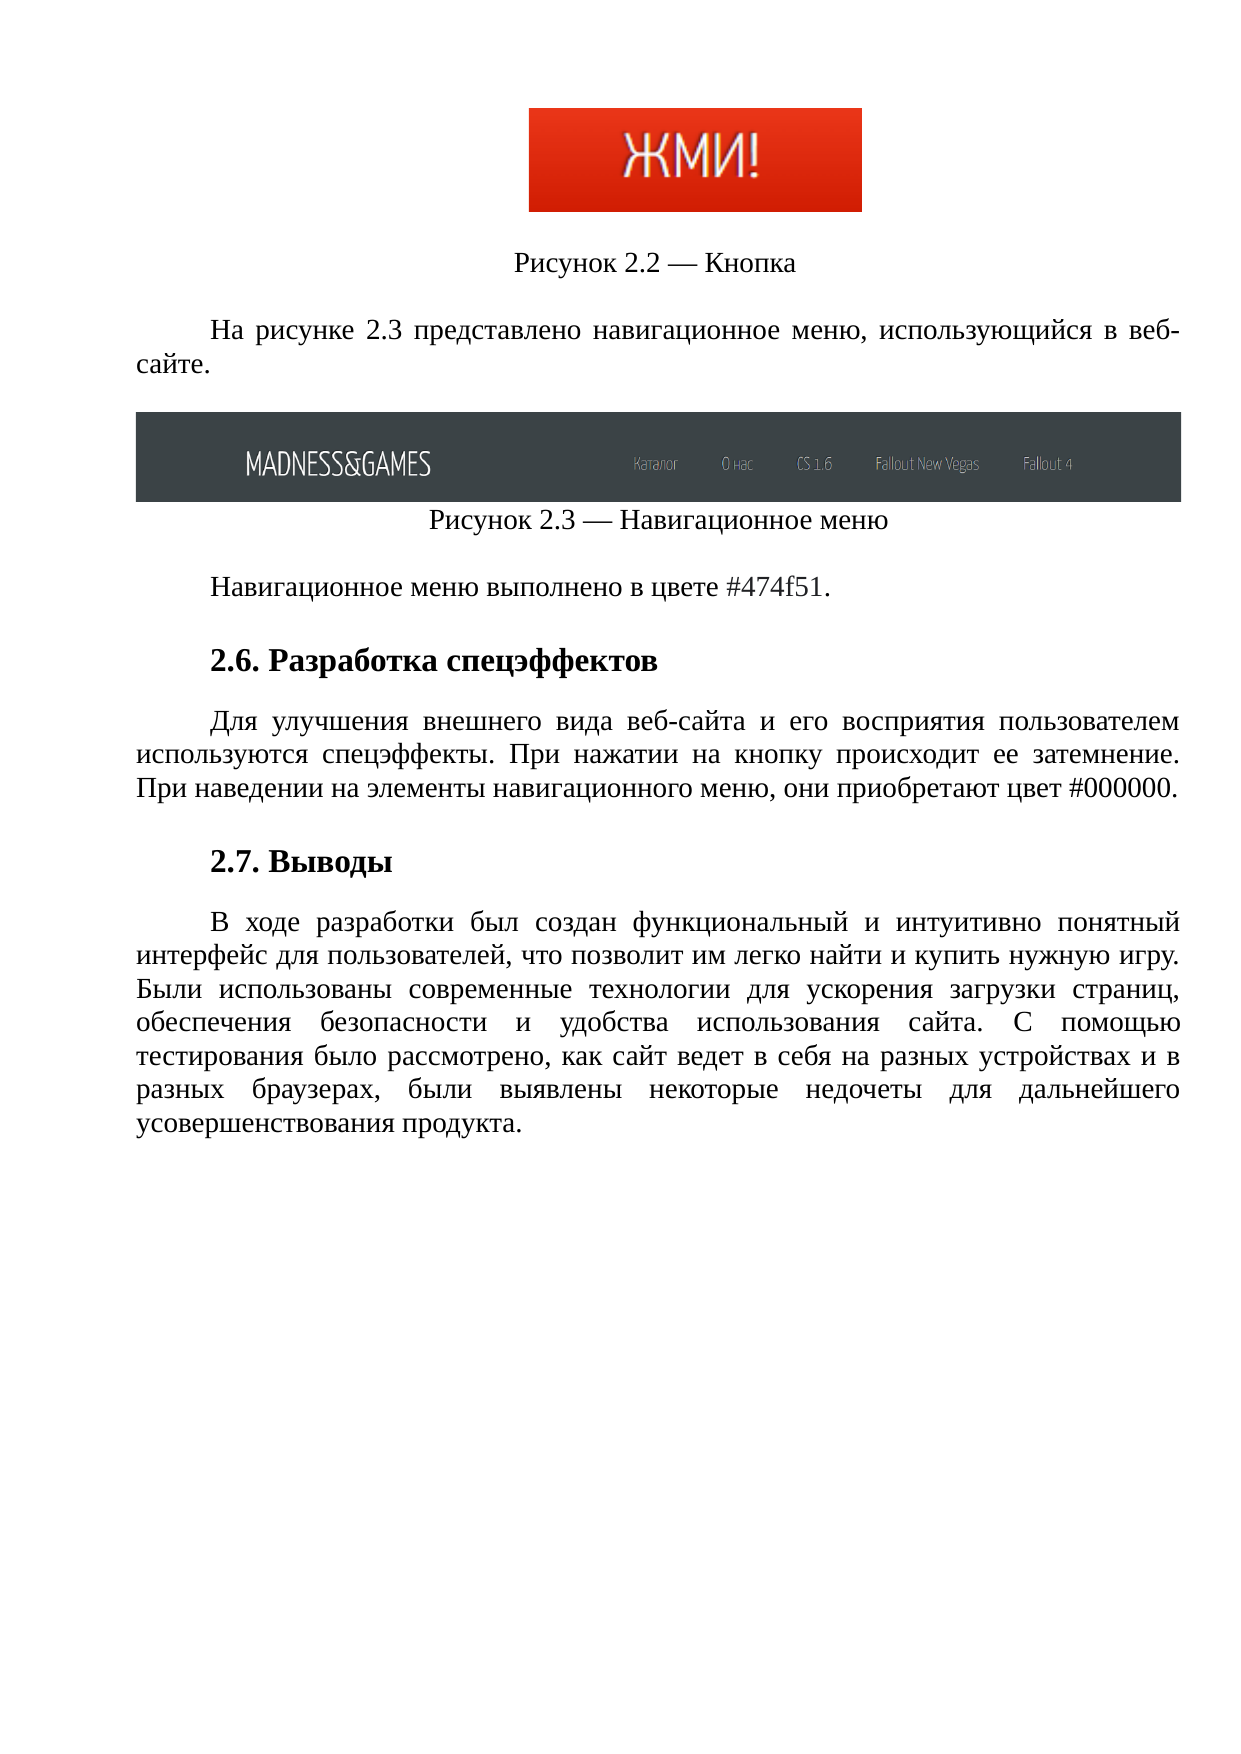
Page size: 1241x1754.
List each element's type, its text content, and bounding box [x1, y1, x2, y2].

text Навигационное меню выполнено в цвете #474f51. [136, 569, 1181, 603]
text В ходе разработки был создан функциональный и интуитивно понятный интерфейс для пользователей, что позволит им легко найти и купить нужную игру. Были использованы современные технологии для ускорения загрузки страниц, обеспечения безопасности и удобства использования сайта. С помощью тестирования было рассмотрено, как сайт ведет в себя на разных устройствах и в разных браузерах, были выявлены некоторые недочеты для дальнейшего усовершенствования продукта. [136, 904, 1181, 1139]
subtitle 2.6. Разработка спецэффектов [136, 640, 1181, 678]
text Рисунок 2.3 — Навигационное меню [136, 502, 1181, 536]
text Рисунок 2.2 — Кнопка [136, 245, 1181, 279]
subtitle 2.7. Выводы [136, 841, 1181, 879]
text На рисунке 2.3 представлено навигационное меню, использующийся в веб-сайте. [136, 312, 1181, 379]
text Для улучшения внешнего вида веб-сайта и его восприятия пользователем используются спецэффекты. При нажатии на кнопку происходит ее затемнение. При наведении на элементы навигационного меню, они приобретают цвет #000000. [136, 703, 1181, 804]
